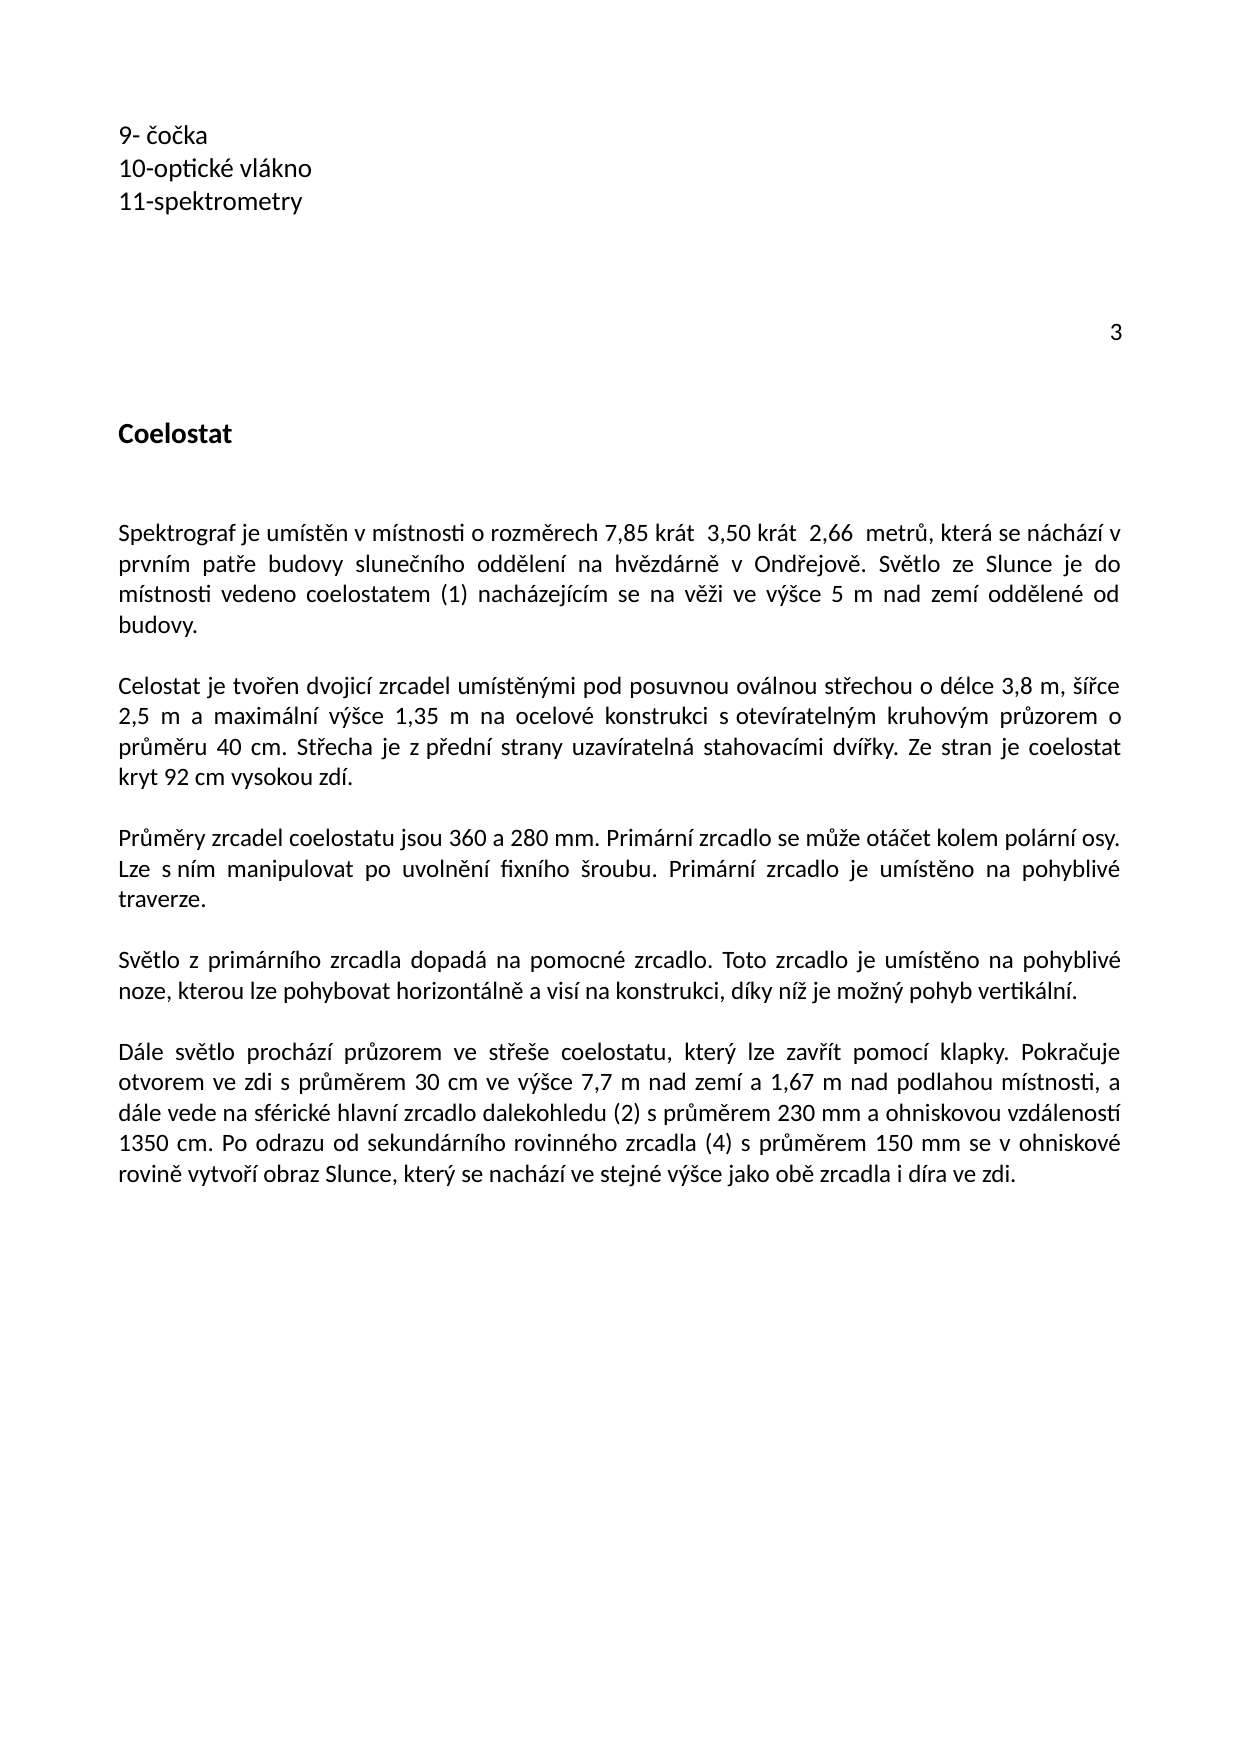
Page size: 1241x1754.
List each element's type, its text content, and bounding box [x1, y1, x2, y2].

text Průměry zrcadel coelostatu jsou 360 a 280 mm. Primární zrcadlo se může otáčet kolem polární osy. Lze s ním manipulovat po uvolnění fixního šroubu. Primární zrcadlo je umístěno na pohyblivé traverze. [118, 822, 1122, 914]
text Celostat je tvořen dvojicí zrcadel umístěnými pod posuvnou oválnou střechou o délce 3,8 m, šířce 2,5 m a maximální výšce 1,35 m na ocelové konstrukci s otevíratelným kruhovým průzorem o průměru 40 cm. Střecha je z přední strany uzavíratelná stahovacími dvířky. Ze stran je coelostat kryt 92 cm vysokou zdí. [118, 670, 1122, 792]
text Spektrograf je umístěn v místnosti o rozměrech 7,85 krát 3,50 krát 2,66 metrů, která se náchází v prvním patře budovy slunečního oddělení na hvězdárně v Ondřejově. Světlo ze Slunce je do místnosti vedeno coelostatem (1) nacházejícím se na věži ve výšce 5 m nad zemí oddělené od budovy. [118, 517, 1122, 639]
text Dále světlo prochází průzorem ve střeše coelostatu, který lze zavřít pomocí klapky. Pokračuje otvorem ve zdi s průměrem 30 cm ve výšce 7,7 m nad zemí a 1,67 m nad podlahou místnosti, a dále vede na sférické hlavní zrcadlo dalekohledu (2) s průměrem 230 mm a ohniskovou vzdáleností 1350 cm. Po odrazu od sekundárního rovinného zrcadla (4) s průměrem 150 mm se v ohniskové rovině vytvoří obraz Slunce, který se nachází ve stejné výšce jako obě zrcadla i díra ve zdi. [118, 1036, 1122, 1189]
text 11-spektrometry [118, 184, 1122, 217]
text 9- čočka [118, 118, 1122, 151]
text 10-optické vlákno [118, 151, 1122, 184]
text Coelostat [118, 415, 1122, 451]
text 3 [118, 316, 1122, 347]
text Světlo z primárního zrcadla dopadá na pomocné zrcadlo. Toto zrcadlo je umístěno na pohyblivé noze, kterou lze pohybovat horizontálně a visí na konstrukci, díky níž je možný pohyb vertikální. [118, 944, 1122, 1006]
